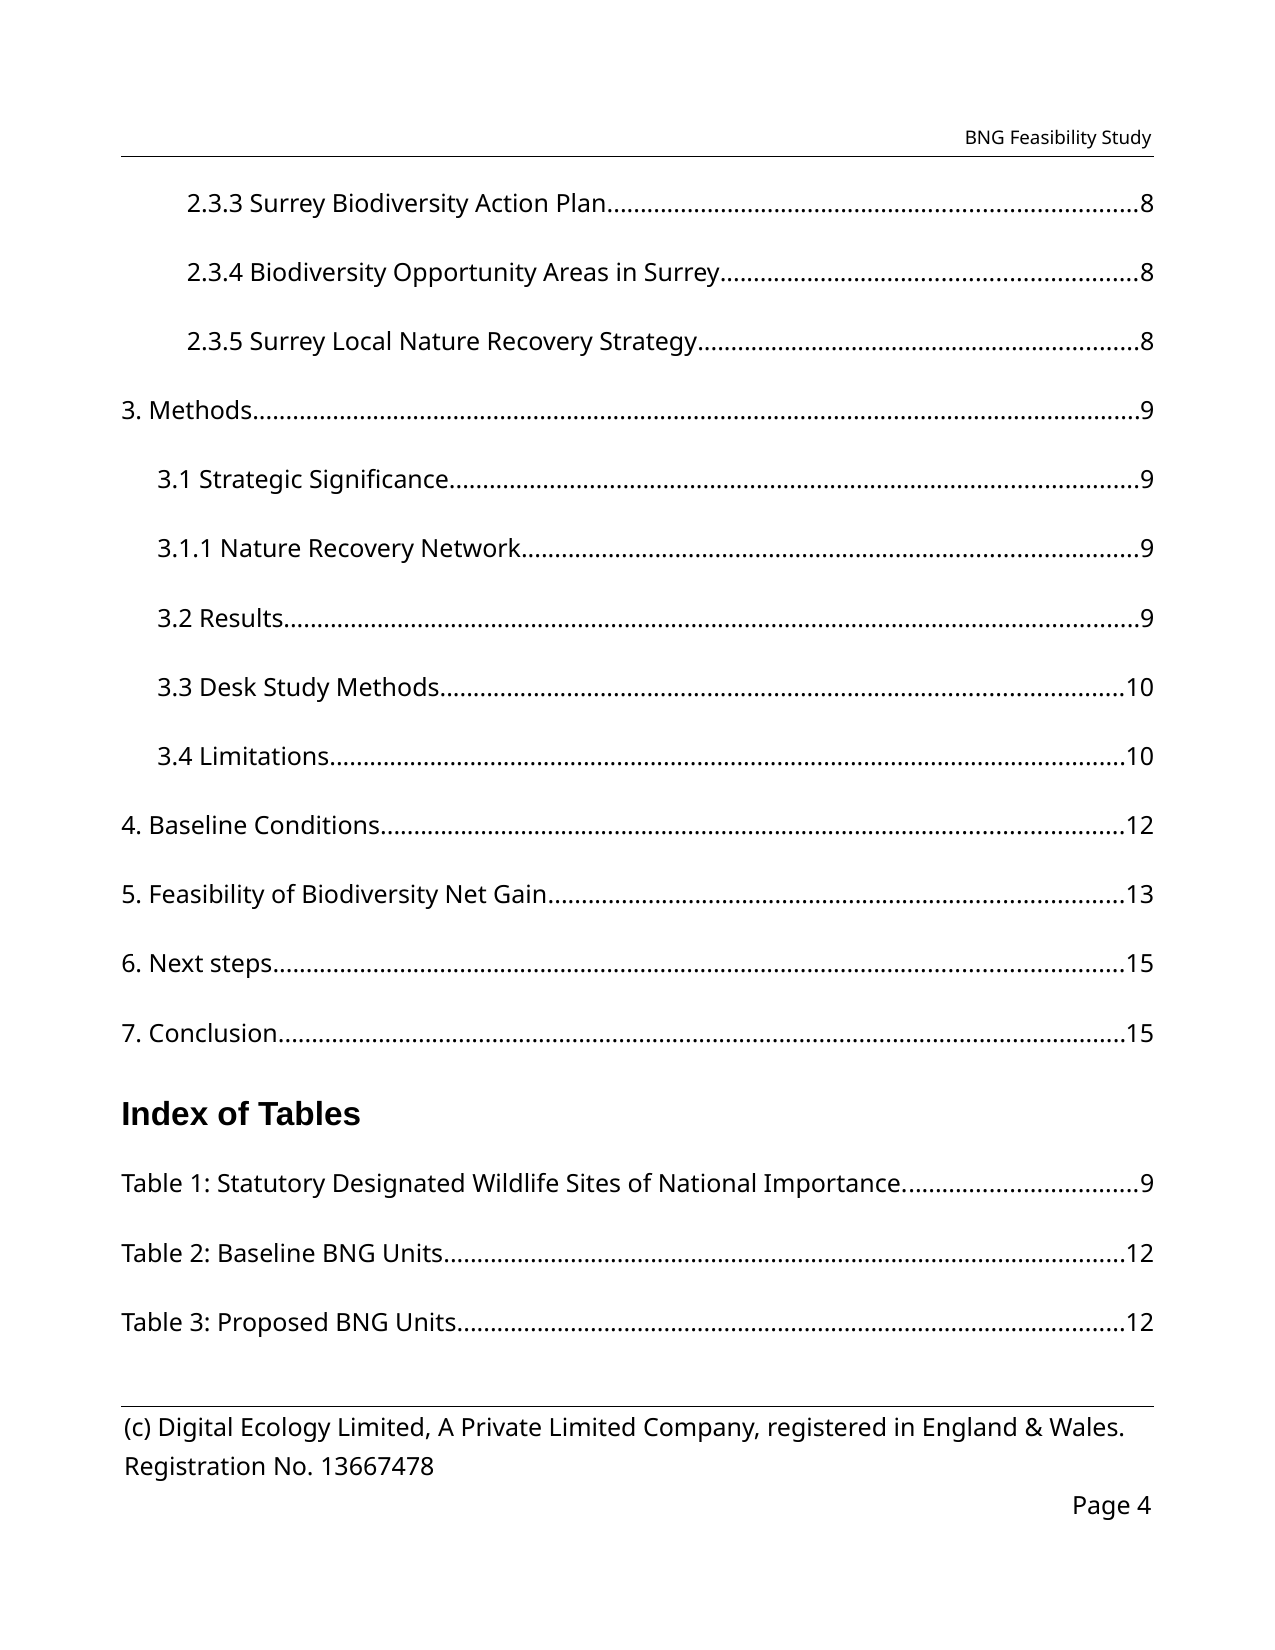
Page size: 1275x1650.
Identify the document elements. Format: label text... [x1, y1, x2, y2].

text 3.1.1 Nature Recovery Network 9 [151, 531, 1154, 565]
text 3.2 Results 9 [151, 600, 1154, 634]
text 2.3.5 Surrey Local Nature Recovery Strategy 8 [180, 323, 1154, 358]
text 3. Methods 9 [121, 393, 1154, 427]
text 6. Next steps 15 [121, 946, 1154, 980]
text 3.4 Limitations 10 [151, 738, 1154, 773]
text Table 3: Proposed BNG Units 12 [121, 1304, 1154, 1338]
text 2.3.3 Surrey Biodiversity Action Plan 8 [180, 185, 1154, 219]
text 3.3 Desk Study Methods 10 [151, 669, 1154, 703]
text 7. Conclusion 15 [121, 1015, 1154, 1049]
text 2.3.4 Biodiversity Opportunity Areas in Surrey 8 [180, 254, 1154, 288]
text 4. Baseline Conditions 12 [121, 808, 1154, 842]
subtitle Index of Tables [121, 1094, 1154, 1133]
text 3.1 Strategic Significance 9 [151, 462, 1154, 496]
text Table 2: Baseline BNG Units 12 [121, 1235, 1154, 1269]
text Table 1: Statutory Designated Wildlife Sites of National Importance. 9 [121, 1166, 1154, 1200]
text 5. Feasibility of Biodiversity Net Gain 13 [121, 877, 1154, 911]
